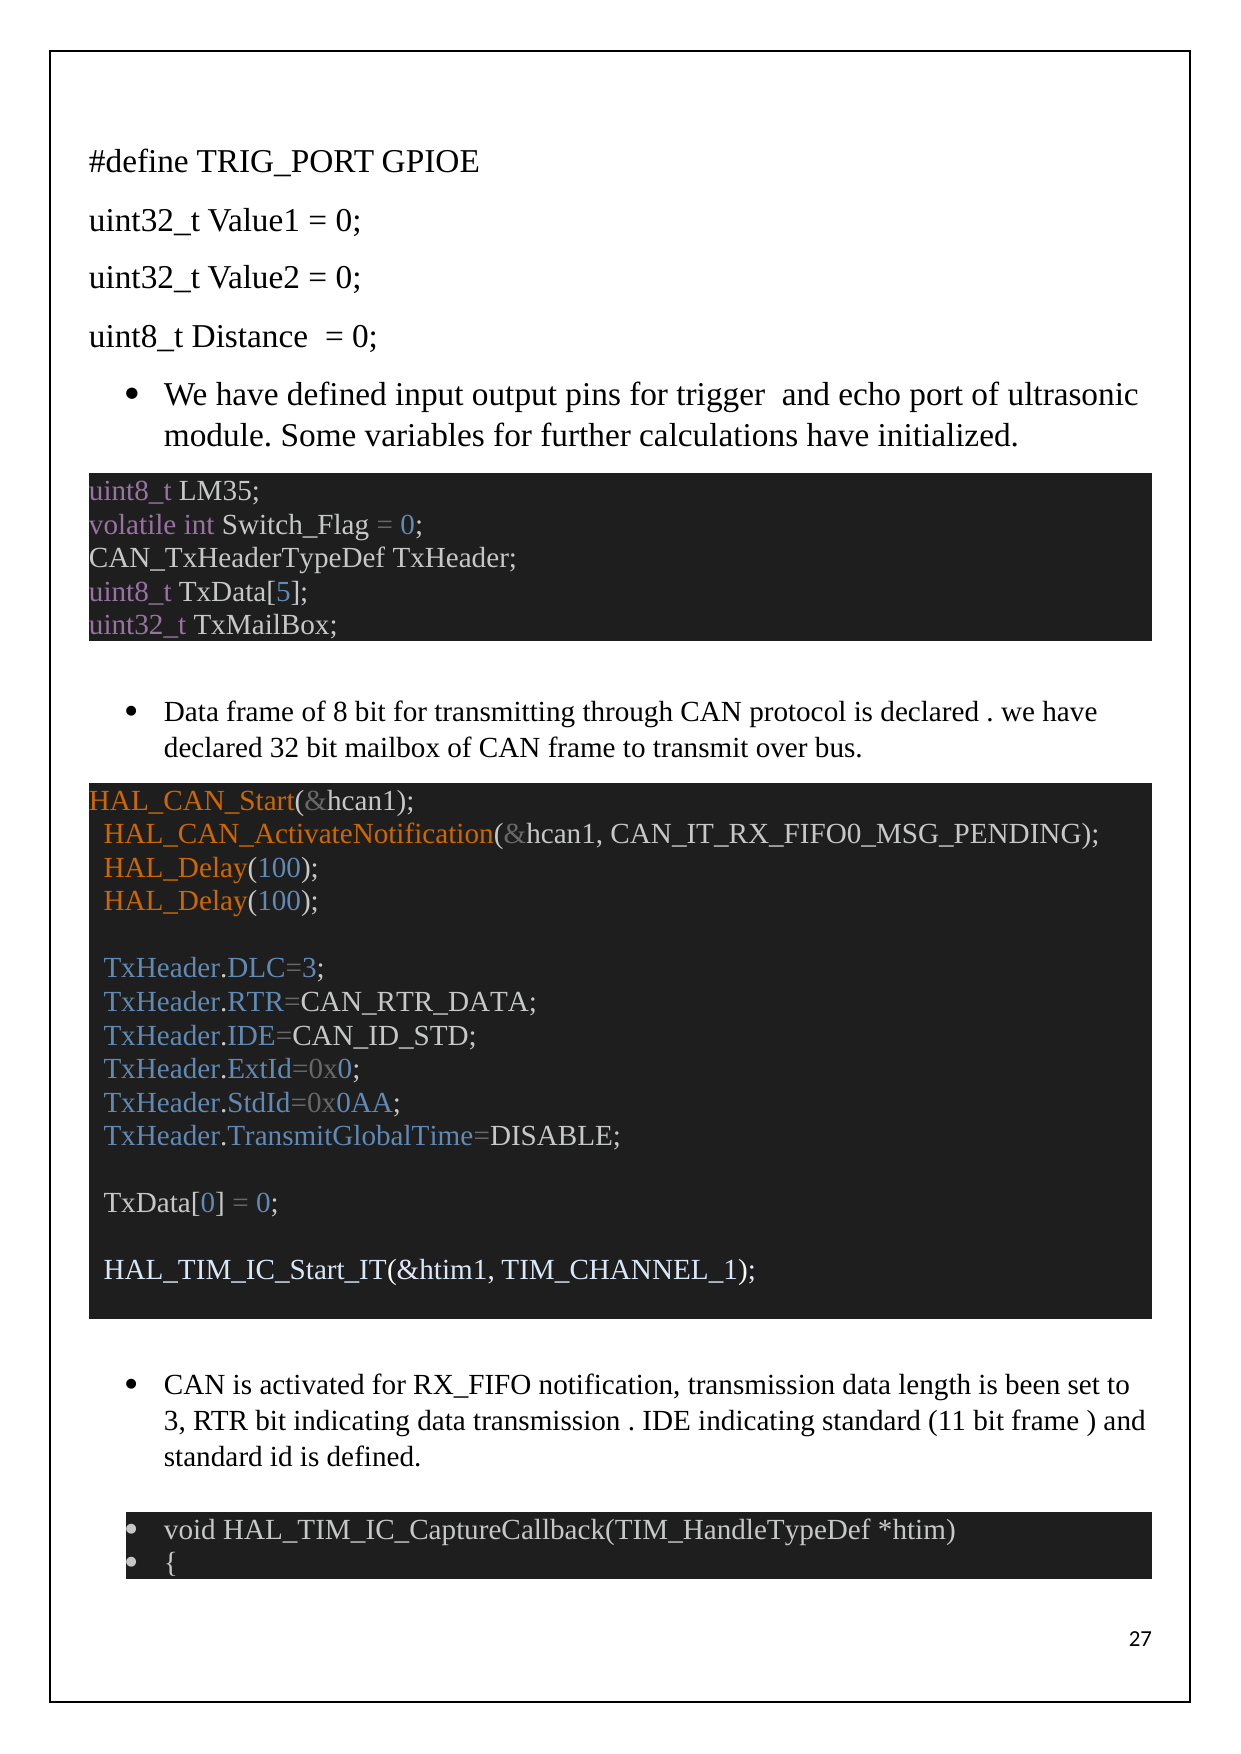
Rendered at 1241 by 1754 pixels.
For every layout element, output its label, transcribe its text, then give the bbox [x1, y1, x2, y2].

text HAL_CAN_ActivateNotification(&hcan1, CAN_IT_RX_FIFO0_MSG_PENDING); [89, 816, 1152, 850]
text HAL_CAN_Start(&hcan1); [89, 783, 1152, 816]
text TxHeader.TransmitGlobalTime=DISABLE; [89, 1118, 1152, 1152]
text TxHeader.RTR=CAN_RTR_DATA; [89, 984, 1152, 1018]
text volatile int Switch_Flag = 0; [89, 507, 1152, 540]
text uint8_t Distance = 0; [89, 316, 1152, 354]
text uint8_t TxData[5]; [89, 574, 1152, 607]
text HAL_Delay(100); [89, 883, 1152, 917]
list Data frame of 8 bit for transmitting through CAN protocol is declared . we have declared 32 bit mailbox of CAN frame to transmit over bus. [126, 694, 1152, 763]
text TxHeader.IDE=CAN_ID_STD; [89, 1018, 1152, 1051]
text HAL_TIM_IC_Start_IT(&htim1, TIM_CHANNEL_1); [89, 1252, 1152, 1286]
list CAN is activated for RX_FIFO notification, transmission data length is been set to 3, RTR bit indicating data transmission . IDE indicating standard (11 bit frame ) and standard id is defined. [126, 1367, 1152, 1473]
list void HAL_TIM_IC_CaptureCallback(TIM_HandleTypeDef *htim) [126, 1512, 1152, 1546]
text uint32_t Value1 = 0; [89, 200, 1152, 238]
text CAN_TxHeaderTypeDef TxHeader; [89, 540, 1152, 574]
text #define TRIG_PORT GPIOE [89, 142, 1152, 180]
list { [126, 1546, 1152, 1579]
text TxData[0] = 0; [89, 1185, 1152, 1219]
list We have defined input output pins for trigger and echo port of ultrasonic module. Some variables for further calculations have initialized. [126, 374, 1152, 453]
text uint32_t Value2 = 0; [89, 258, 1152, 296]
text TxHeader.StdId=0x0AA; [89, 1085, 1152, 1118]
text TxHeader.ExtId=0x0; [89, 1051, 1152, 1085]
text TxHeader.DLC=3; [89, 951, 1152, 984]
text uint32_t TxMailBox; [89, 607, 1152, 641]
text uint8_t LM35; [89, 473, 1152, 507]
text HAL_Delay(100); [89, 850, 1152, 883]
